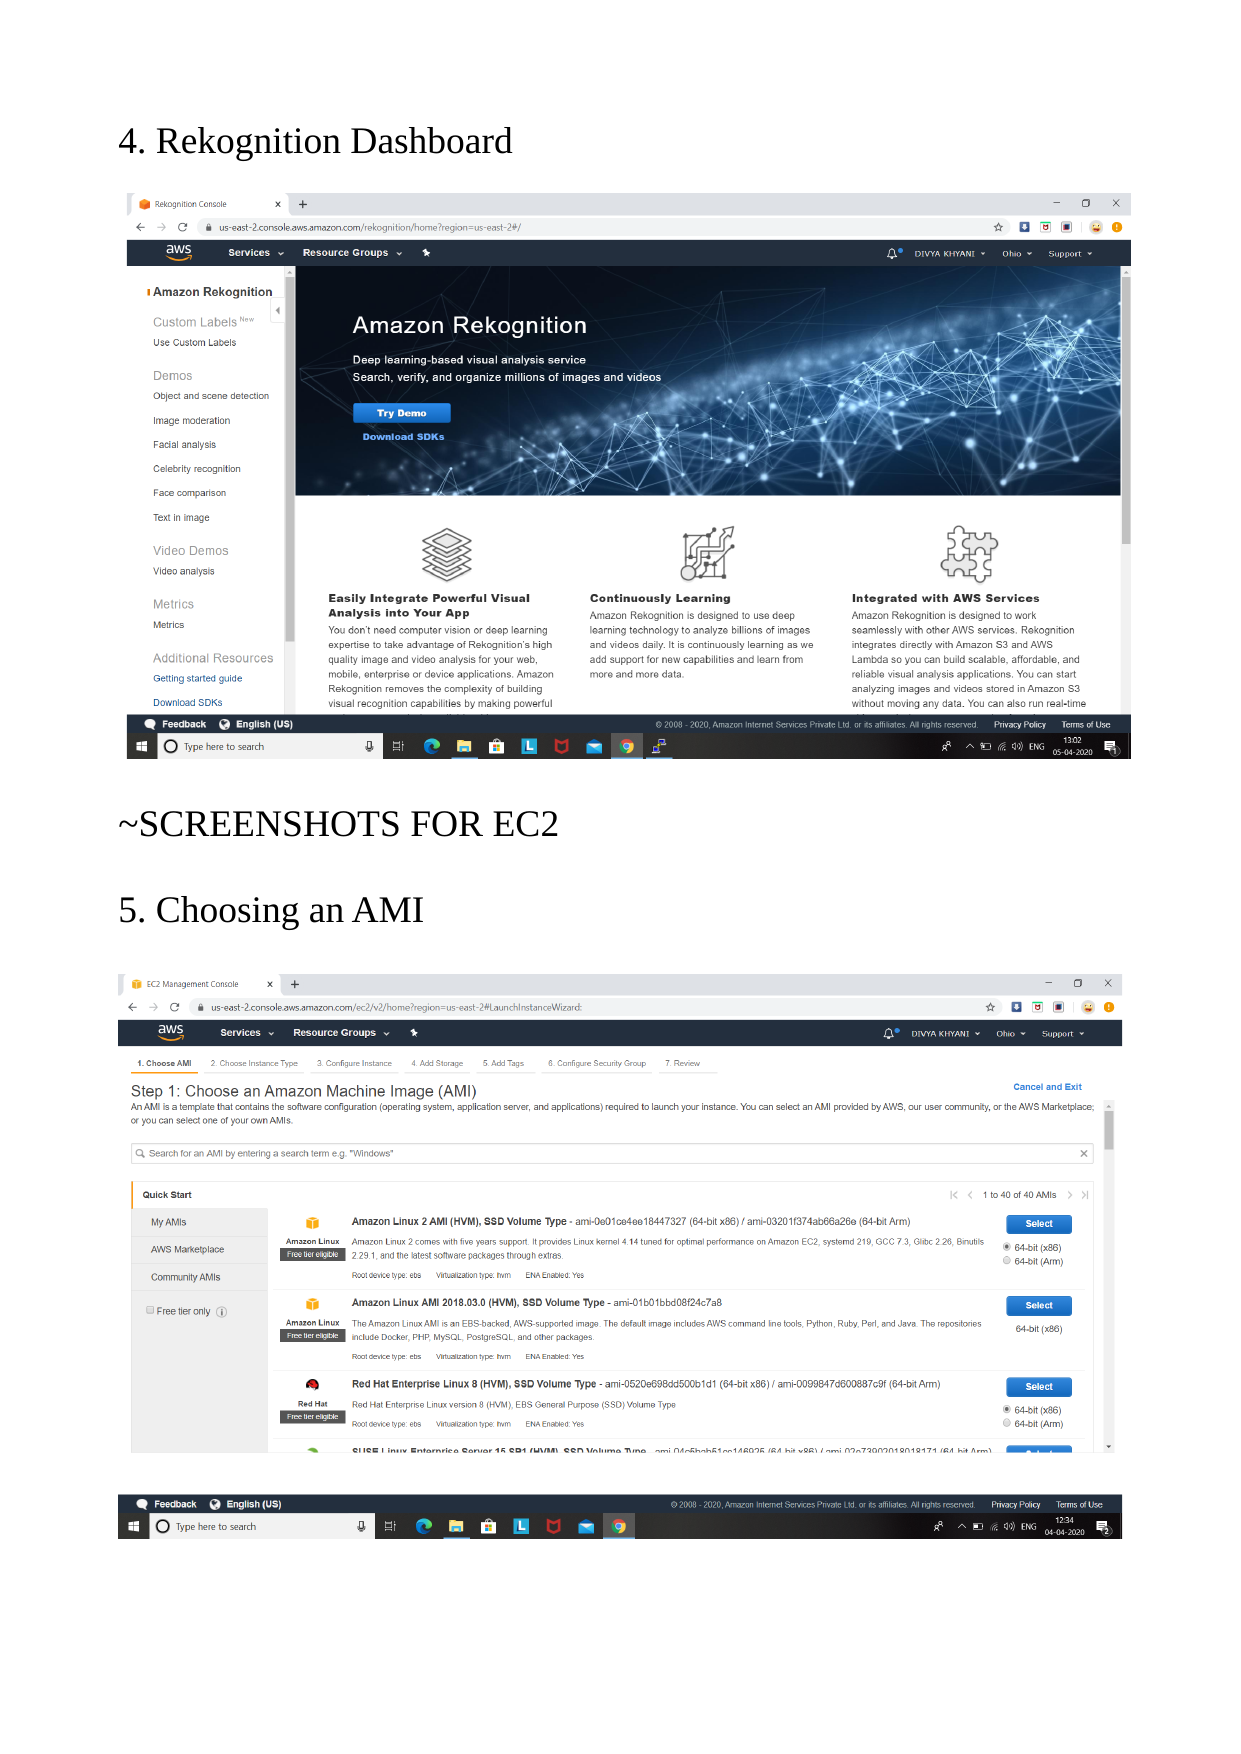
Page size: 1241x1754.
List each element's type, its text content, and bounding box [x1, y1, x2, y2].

picture [126, 193, 1131, 759]
text 4. Rekognition Dashboard [118, 118, 1122, 161]
picture [118, 974, 1123, 1539]
text 5. Choosing an AMI [118, 888, 1122, 931]
text ~SCREENSHOTS FOR EC2 [118, 802, 1122, 845]
